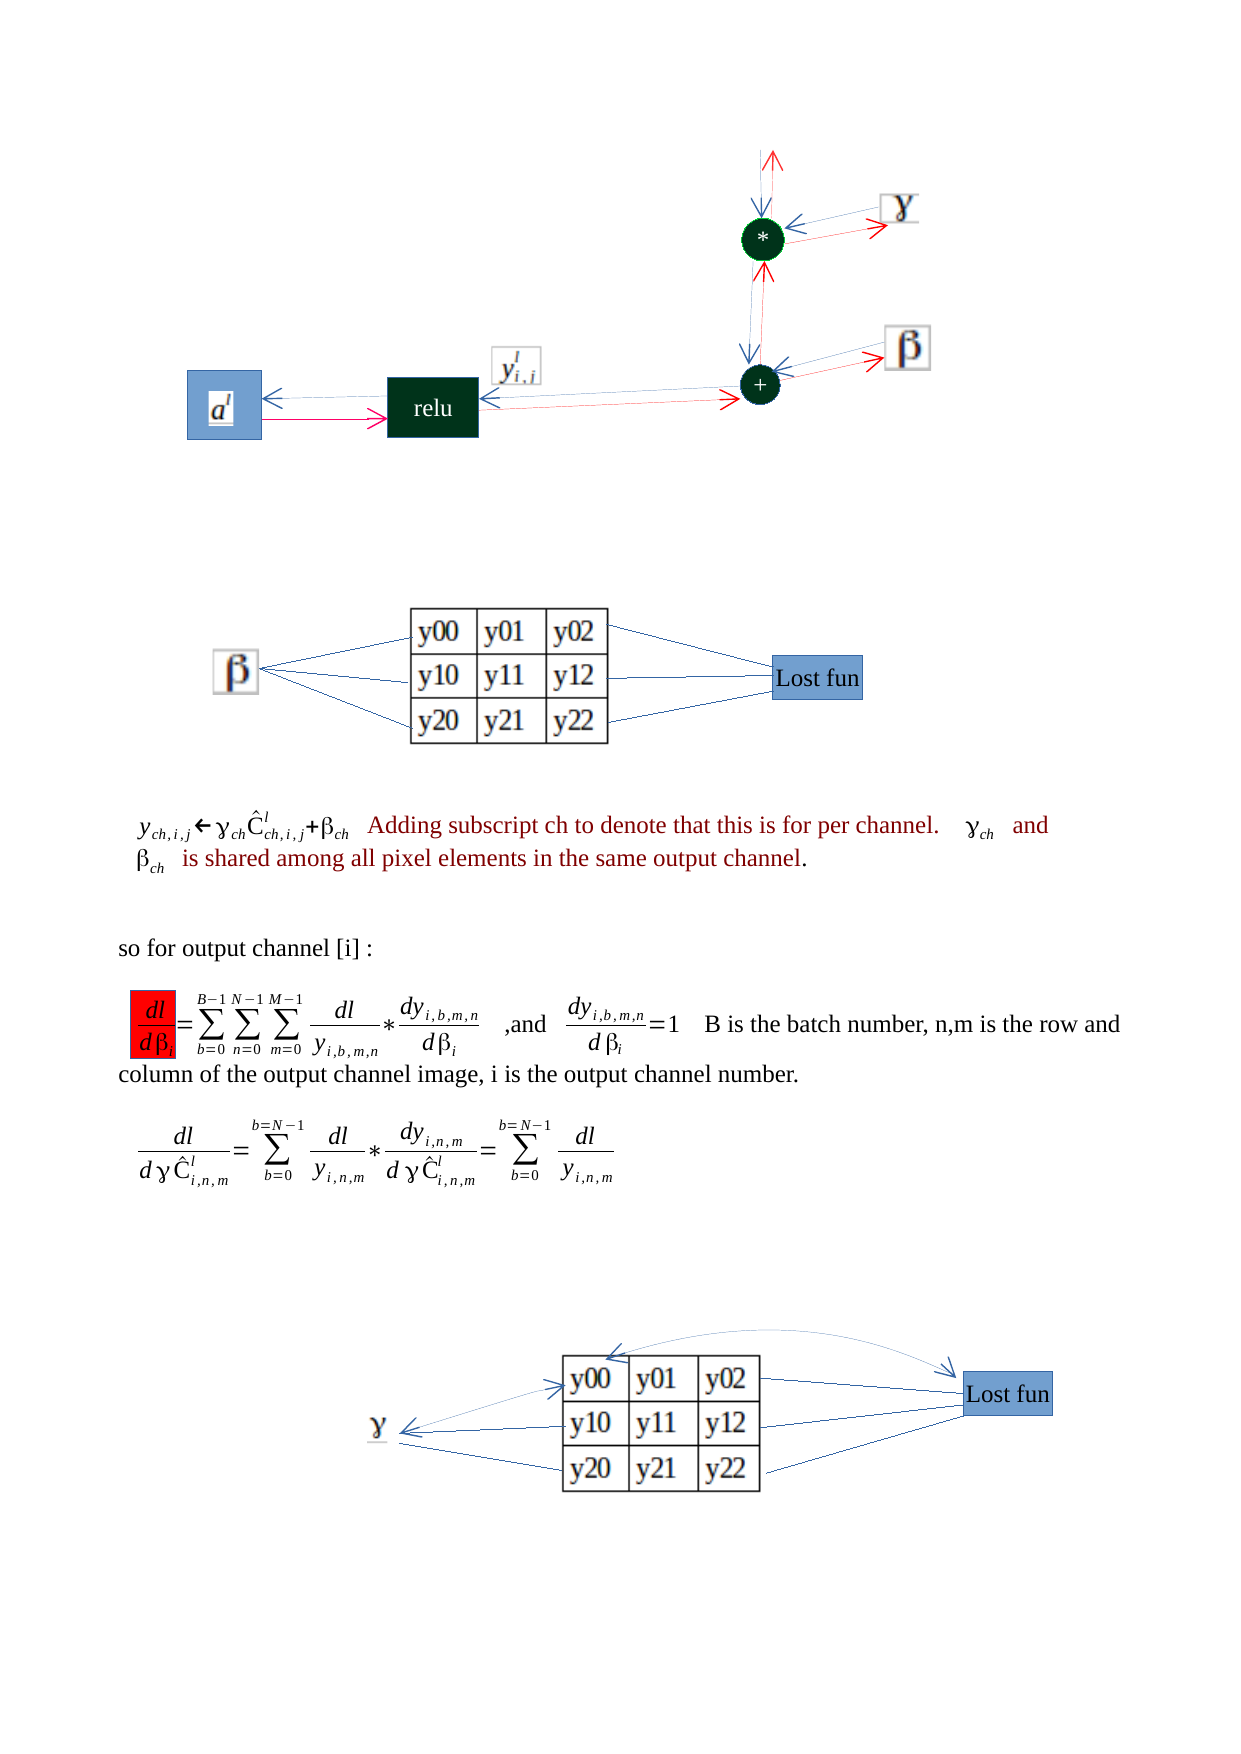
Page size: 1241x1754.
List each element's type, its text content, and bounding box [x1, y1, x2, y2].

picture [878, 192, 920, 226]
text so for output channel [i] : [118, 933, 1122, 962]
picture [553, 1349, 767, 1497]
picture [208, 391, 234, 426]
text ,and B is the batch number, n,m is the row and column of the output channel image, i is the output channel number. [118, 991, 1122, 1087]
picture [884, 323, 932, 371]
picture [491, 340, 545, 387]
picture [612, 1349, 634, 1356]
picture [212, 648, 260, 695]
text Adding subscript ch to denote that this is for per channel. and [118, 808, 1122, 843]
picture [367, 1410, 388, 1448]
text is shared among all pixel elements in the same output channel. [118, 843, 1122, 876]
picture [401, 602, 615, 749]
